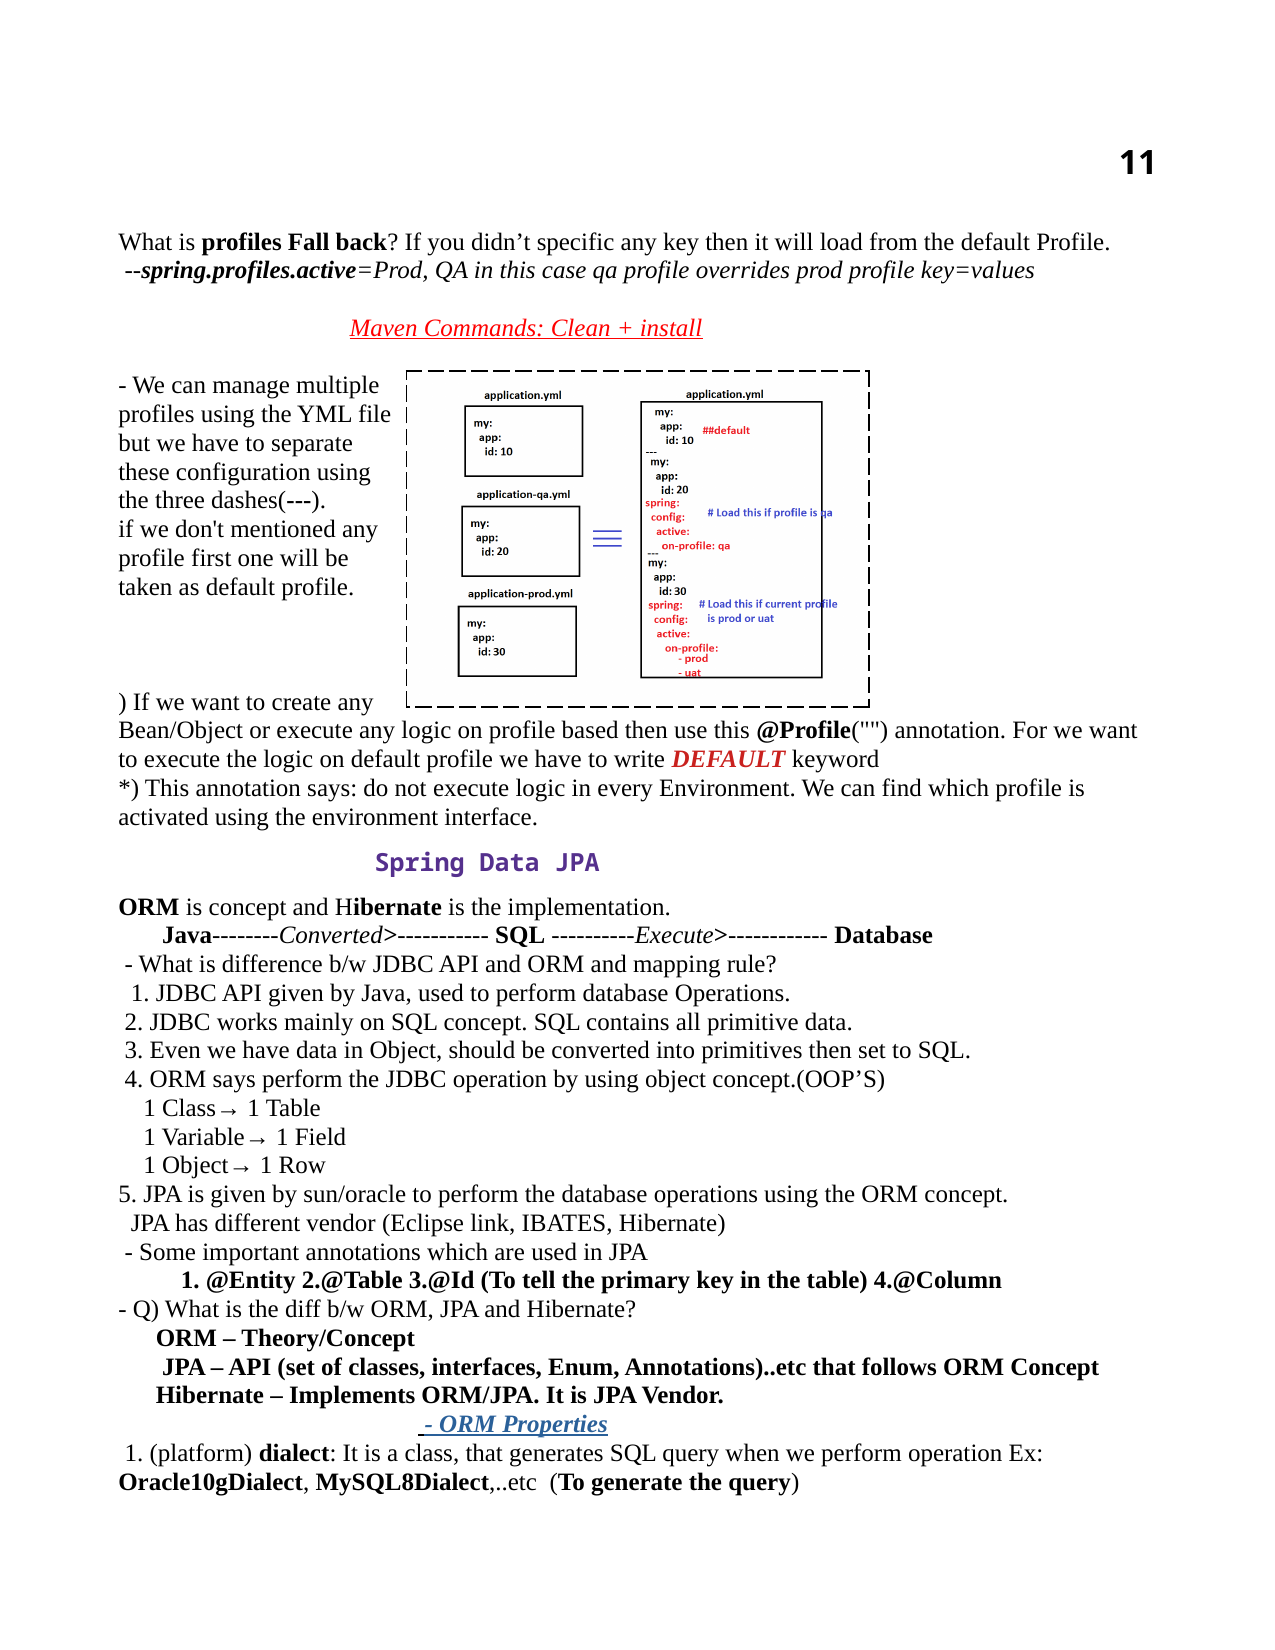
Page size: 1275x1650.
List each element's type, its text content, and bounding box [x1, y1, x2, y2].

text What is profiles Fall back? If you didn’t specific any key then it will load from the default Profile. --spring.profiles.active=Prod, QA in this case qa profile overrides prod profile key=values [118, 227, 1157, 284]
text *) This annotation says: do not execute logic in every Environment. We can find which profile is activated using the environment interface. [118, 773, 1157, 830]
picture [407, 372, 868, 707]
text JPA has different vendor (Eclipse link, IBATES, Hibernate) - Some important annotations which are used in JPA 1. @Entity 2.@Table 3.@Id (To tell the primary key in the table) 4.@Column - Q) What is the diff b/w ORM, JPA and Hibernate? ORM – Theory/Concept JPA – API (set of classes, interfaces, Enum, Annotations)..etc that follows ORM Concept Hibernate – Implements ORM/JPA. It is JPA Vendor. - ORM Properties 1. (platform) dialect: It is a class, that generates SQL query when we perform operation Ex: Oracle10gDialect, MySQL8Dialect,..etc (To generate the query) [118, 1208, 1157, 1495]
text ORM is concept and Hibernate is the implementation. [118, 892, 1157, 920]
text [868, 370, 1157, 600]
text ) If we want to create any Bean/Object or execute any logic on profile based then use this @Profile("") annotation. For we want to execute the logic on default profile we have to write DEFAULT keyword [118, 687, 1157, 773]
text - We can manage multiple profiles using the YML file but we have to separate these configuration using the three dashes(---). if we don't mentioned any profile first one will be taken as default profile. [118, 370, 407, 604]
text Maven Commands: Clean + install [118, 313, 1157, 342]
text Java--------Converted>----------- SQL ----------Execute>------------ Database - What is difference b/w JDBC API and ORM and mapping rule? 1. JDBC API given by Java, used to perform database Operations. 2. JDBC works mainly on SQL concept. SQL contains all primitive data. 3. Even we have data in Object, should be converted into primitives then set to SQL. 4. ORM says perform the JDBC operation by using object concept.(OOP’S) 1 Class→ 1 Table 1 Variable→ 1 Field 1 Object→ 1 Row 5. JPA is given by sun/oracle to perform the database operations using the ORM concept. [118, 920, 1157, 1208]
subtitle Spring Data JPA [118, 845, 1157, 879]
